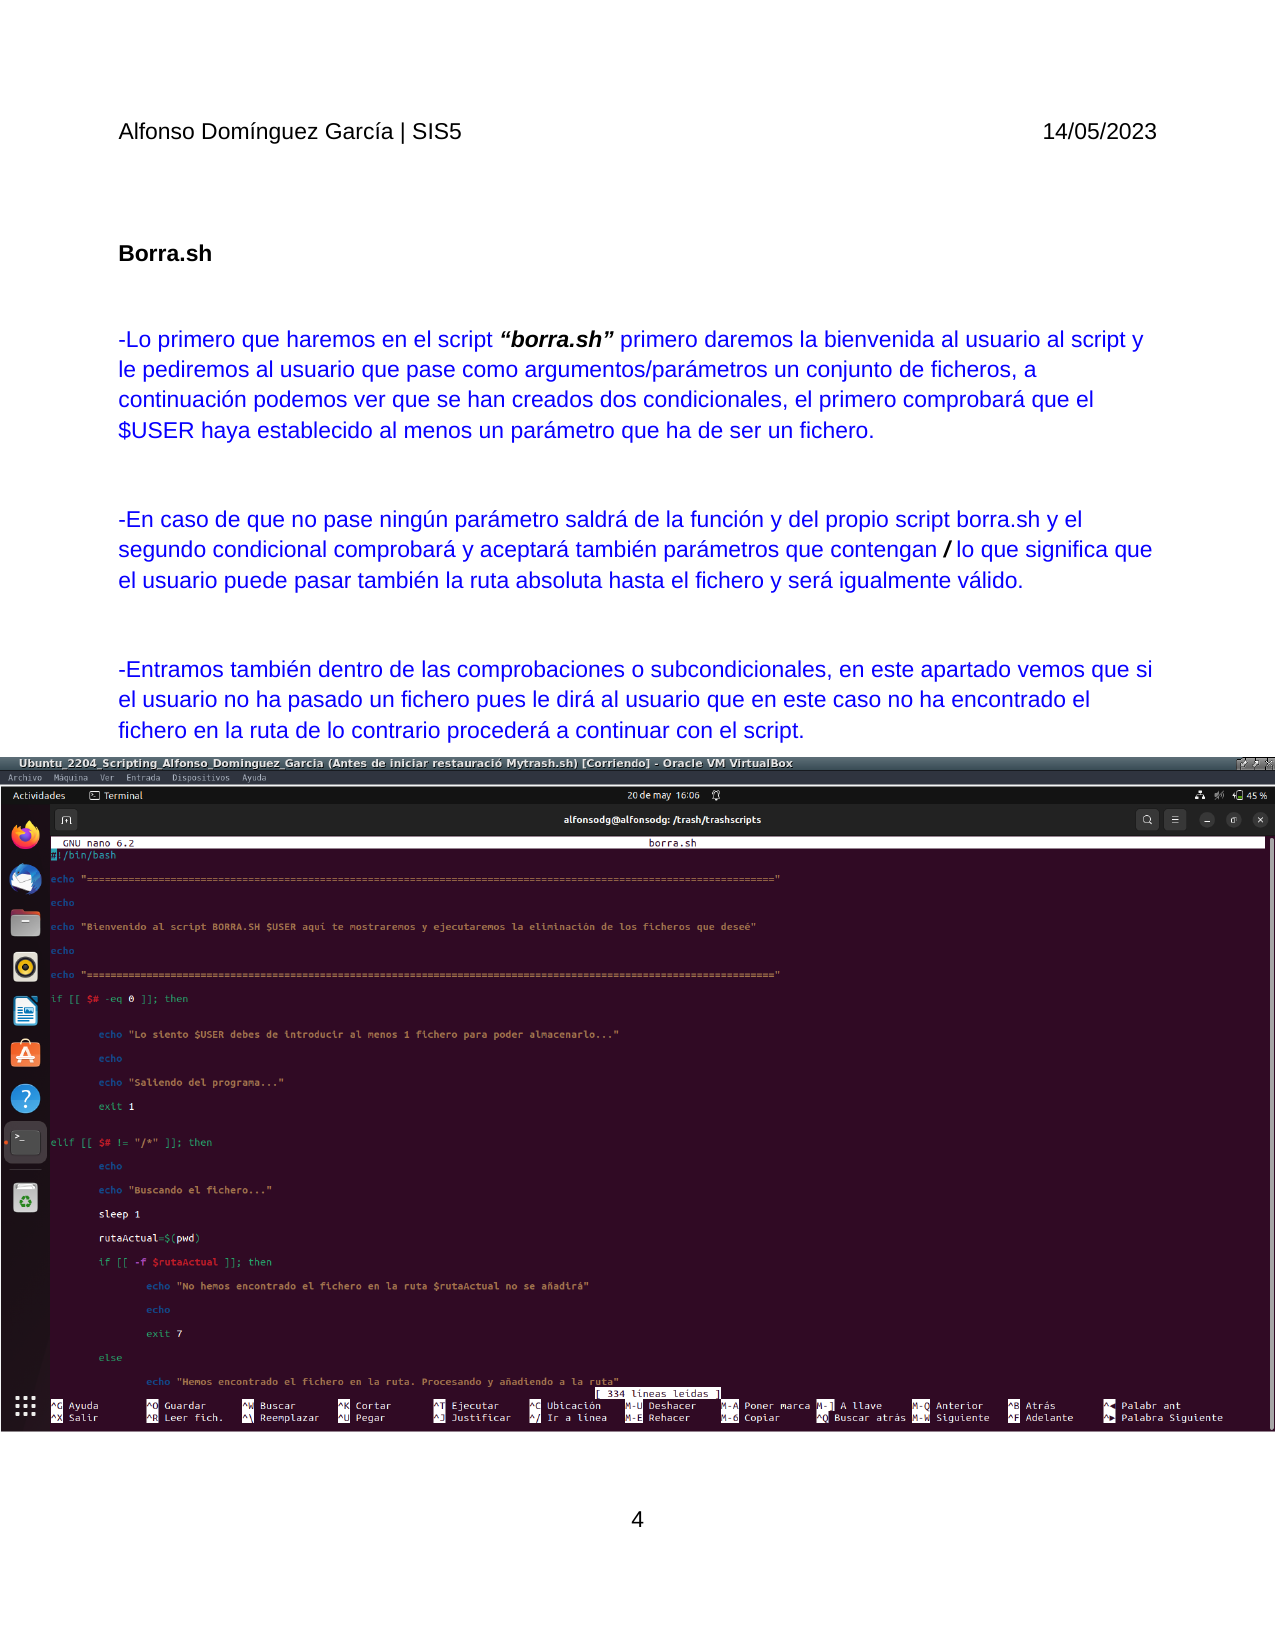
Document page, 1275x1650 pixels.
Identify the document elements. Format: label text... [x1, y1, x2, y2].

text -En caso de que no pase ningún parámetro saldrá de la función y del propio script borra.sh y el segundo condicional comprobará y aceptará también parámetros que contengan / lo que significa que el usuario puede pasar también la ruta absoluta hasta el fichero y será igualmente válido. [118, 506, 1157, 593]
text -Lo primero que haremos en el script “borra.sh” primero daremos la bienvenida al usuario al script y le pediremos al usuario que pase como argumentos/parámetros un conjunto de ficheros, a continuación podemos ver que se han creados dos condicionales, el primero comprobará que el $USER haya establecido al menos un parámetro que ha de ser un fichero. [118, 326, 1157, 443]
text -Entramos también dentro de las comprobaciones o subcondicionales, en este apartado vemos que si el usuario no ha pasado un fichero pues le dirá al usuario que en este caso no ha encontrado el fichero en la ruta de lo contrario procederá a continuar con el script. [118, 656, 1157, 743]
picture [0, 757, 1275, 1432]
subtitle Borra.sh [118, 239, 1157, 266]
